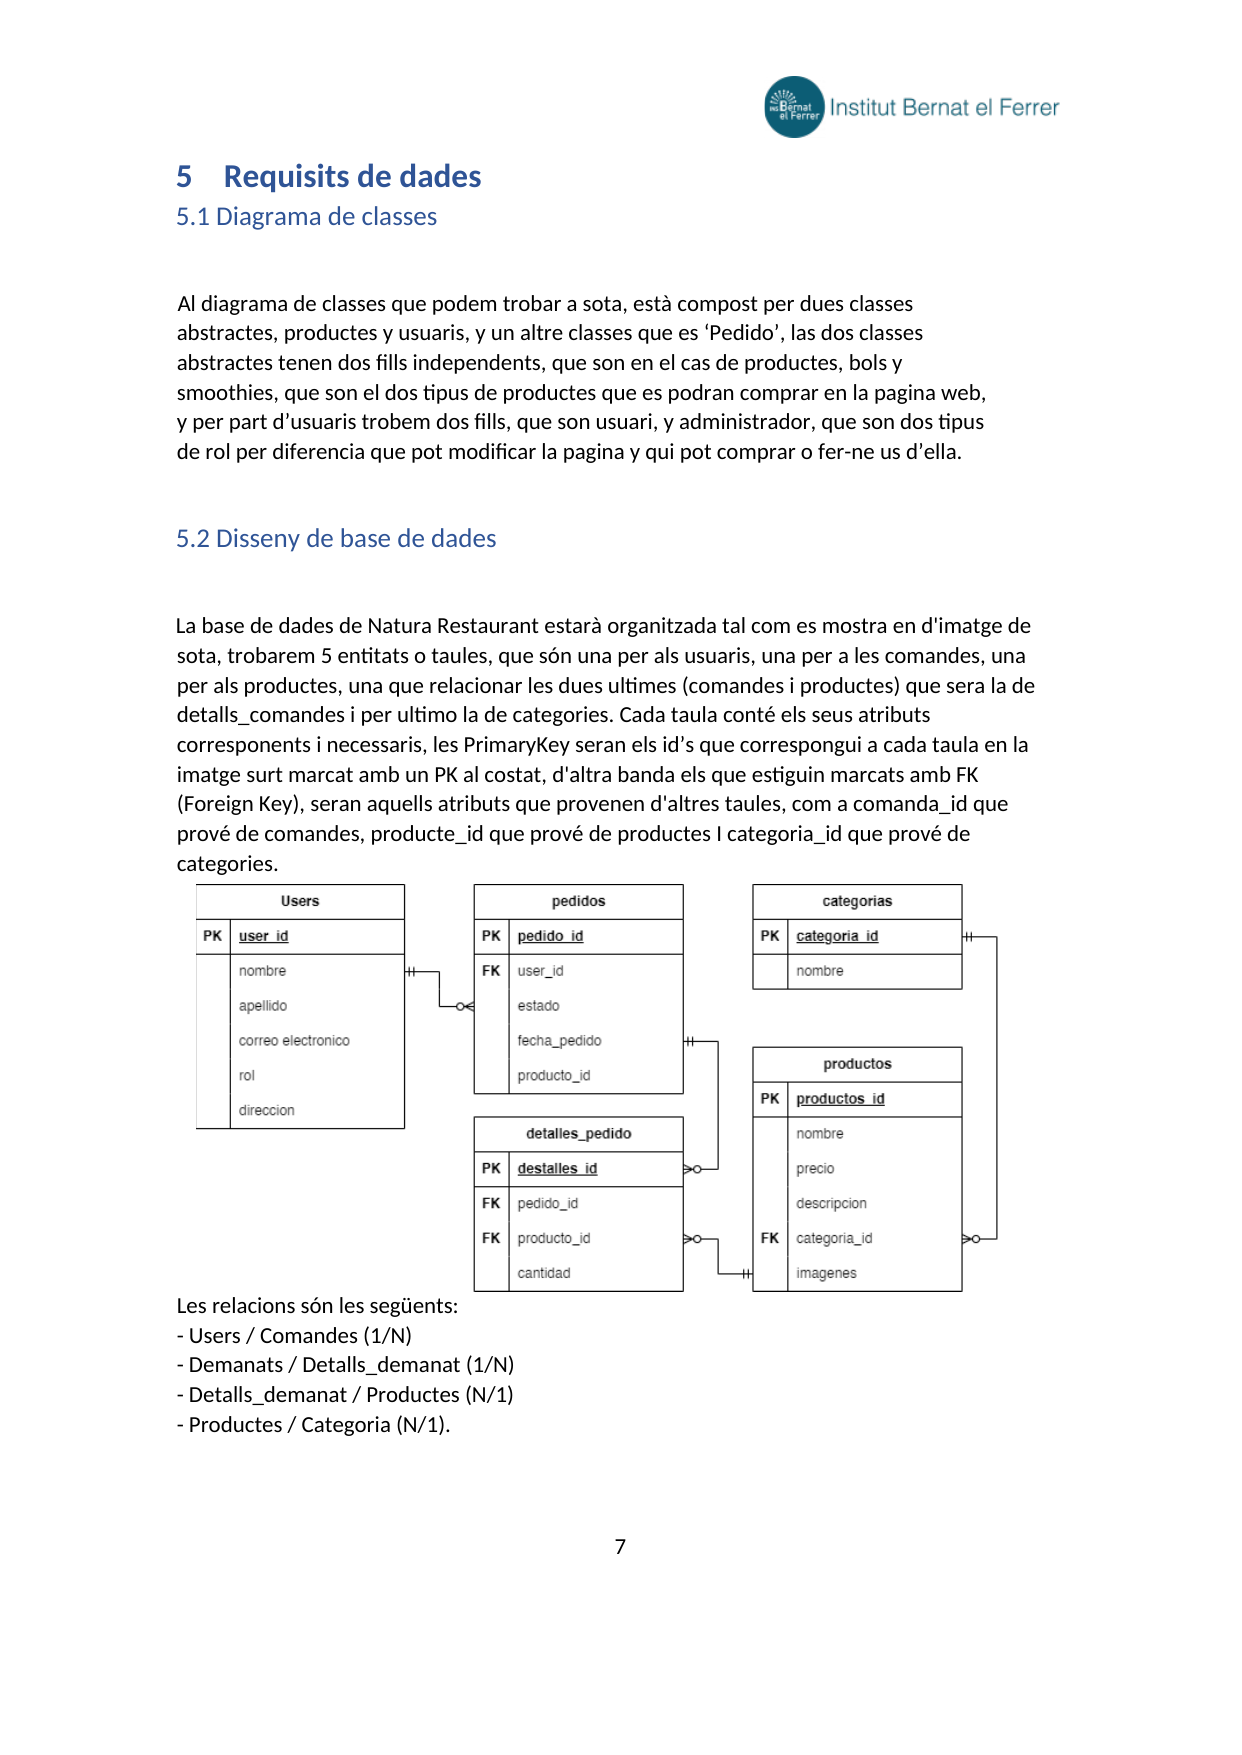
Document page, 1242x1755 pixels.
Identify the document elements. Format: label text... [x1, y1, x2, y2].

picture [764, 76, 1060, 138]
text Al diagrama de classes que podem trobar a sota, està compost per dues classes abstractes, productes y usuaris, y un altre classes que es ‘Pedido’, las dos classes abstractes tenen dos fills independents, que son en el cas de productes, bols y smoothies, que son el dos tipus de productes que es podran comprar en la pagina web, y per part d’usuaris trobem dos fills, que son usuari, y administrador, que son dos tipus de rol per diferencia que pot modificar la pagina y qui pot comprar o fer-ne us d’ella. [176, 289, 997, 465]
subtitle 5 Requisits de dades [176, 155, 1062, 196]
text 5.1 Diagrama de classes [176, 199, 1062, 232]
text 5.2 Disseny de base de dades [176, 522, 1062, 555]
text La base de dades de Natura Restaurant estarà organitzada tal com es mostra en d'imatge de sota, trobarem 5 entitats o taules, que són una per als usuaris, una per a les comandes, una per als productes, una que relacionar les dues ultimes (comandes i productes) que sera la de detalls_comandes i per ultimo la de categories. Cada taula conté els seus atributs corresponents i necessaris, les PrimaryKey seran els id’s que correspongui a cada taula en la imatge surt marcat amb un PK al costat, d'altra banda els que estiguin marcats amb FK (Foreign Key), seran aquells atributs que provenen d'altres taules, com a comanda_id que prové de comandes, producte_id que prové de productes I categoria_id que prové de categories. Les relacions són les següents: - Users / Comandes (1/N) - Demanats / Detalls_demanat (1/N) - Detalls_demanat / Productes (N/1) - Productes / Categoria (N/1). [176, 611, 1059, 1438]
picture [196, 884, 1008, 1292]
